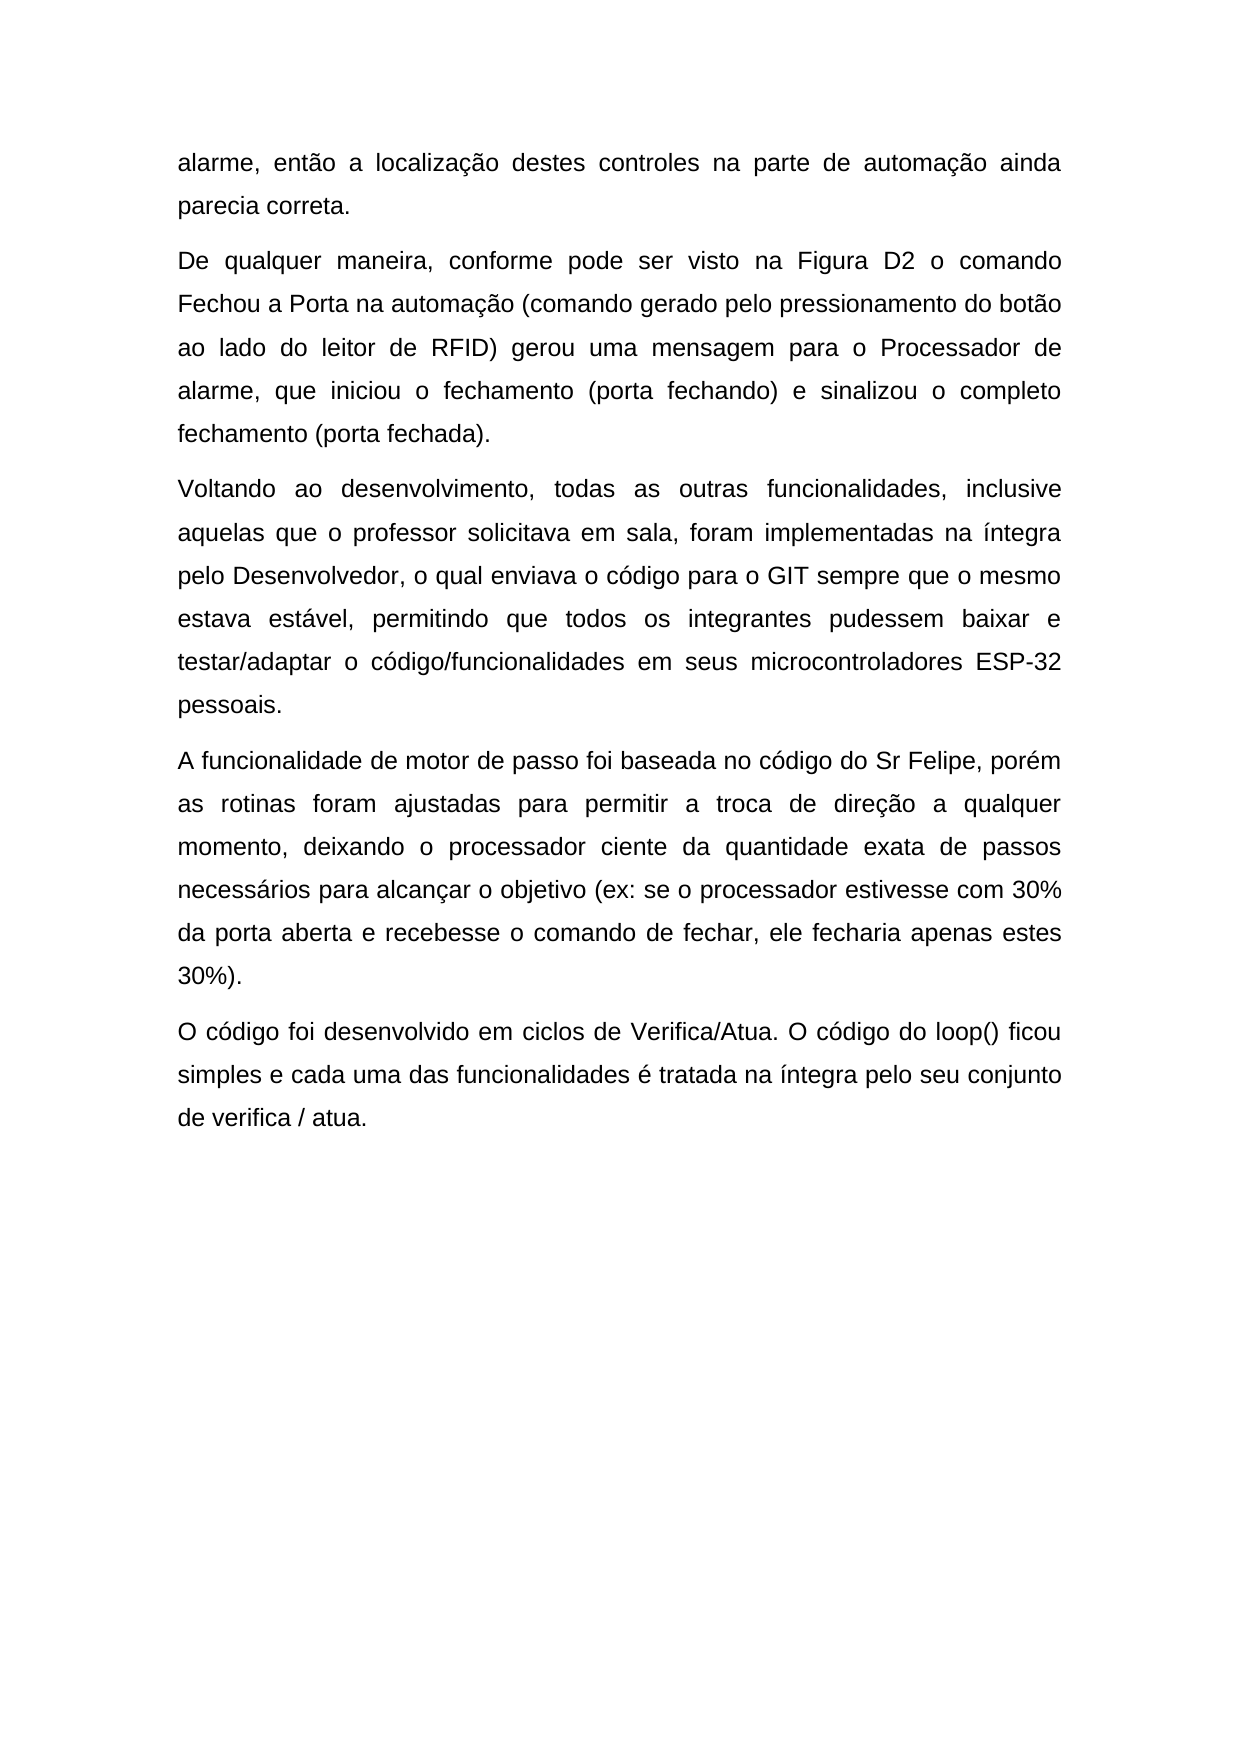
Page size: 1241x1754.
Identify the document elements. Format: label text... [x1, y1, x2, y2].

text De qualquer maneira, conforme pode ser visto na Figura D2 o comando Fechou a Porta na automação (comando gerado pelo pressionamento do botão ao lado do leitor de RFID) gerou uma mensagem para o Processador de alarme, que iniciou o fechamento (porta fechando) e sinalizou o completo fechamento (porta fechada). [177, 246, 1063, 448]
text O código foi desenvolvido em ciclos de Verifica/Atua. O código do loop() ficou simples e cada uma das funcionalidades é tratada na íntegra pelo seu conjunto de verifica / atua. [177, 1017, 1063, 1132]
text A funcionalidade de motor de passo foi baseada no código do Sr Felipe, porém as rotinas foram ajustadas para permitir a troca de direção a qualquer momento, deixando o processador ciente da quantidade exata de passos necessários para alcançar o objetivo (ex: se o processador estivesse com 30% da porta aberta e recebesse o comando de fechar, ele fecharia apenas estes 30%). [177, 746, 1063, 990]
text Voltando ao desenvolvimento, todas as outras funcionalidades, inclusive aquelas que o professor solicitava em sala, foram implementadas na íntegra pelo Desenvolvedor, o qual enviava o código para o GIT sempre que o mesmo estava estável, permitindo que todos os integrantes pudessem baixar e testar/adaptar o código/funcionalidades em seus microcontroladores ESP-32 pessoais. [177, 474, 1063, 719]
text alarme, então a localização destes controles na parte de automação ainda parecia correta. [177, 148, 1063, 219]
